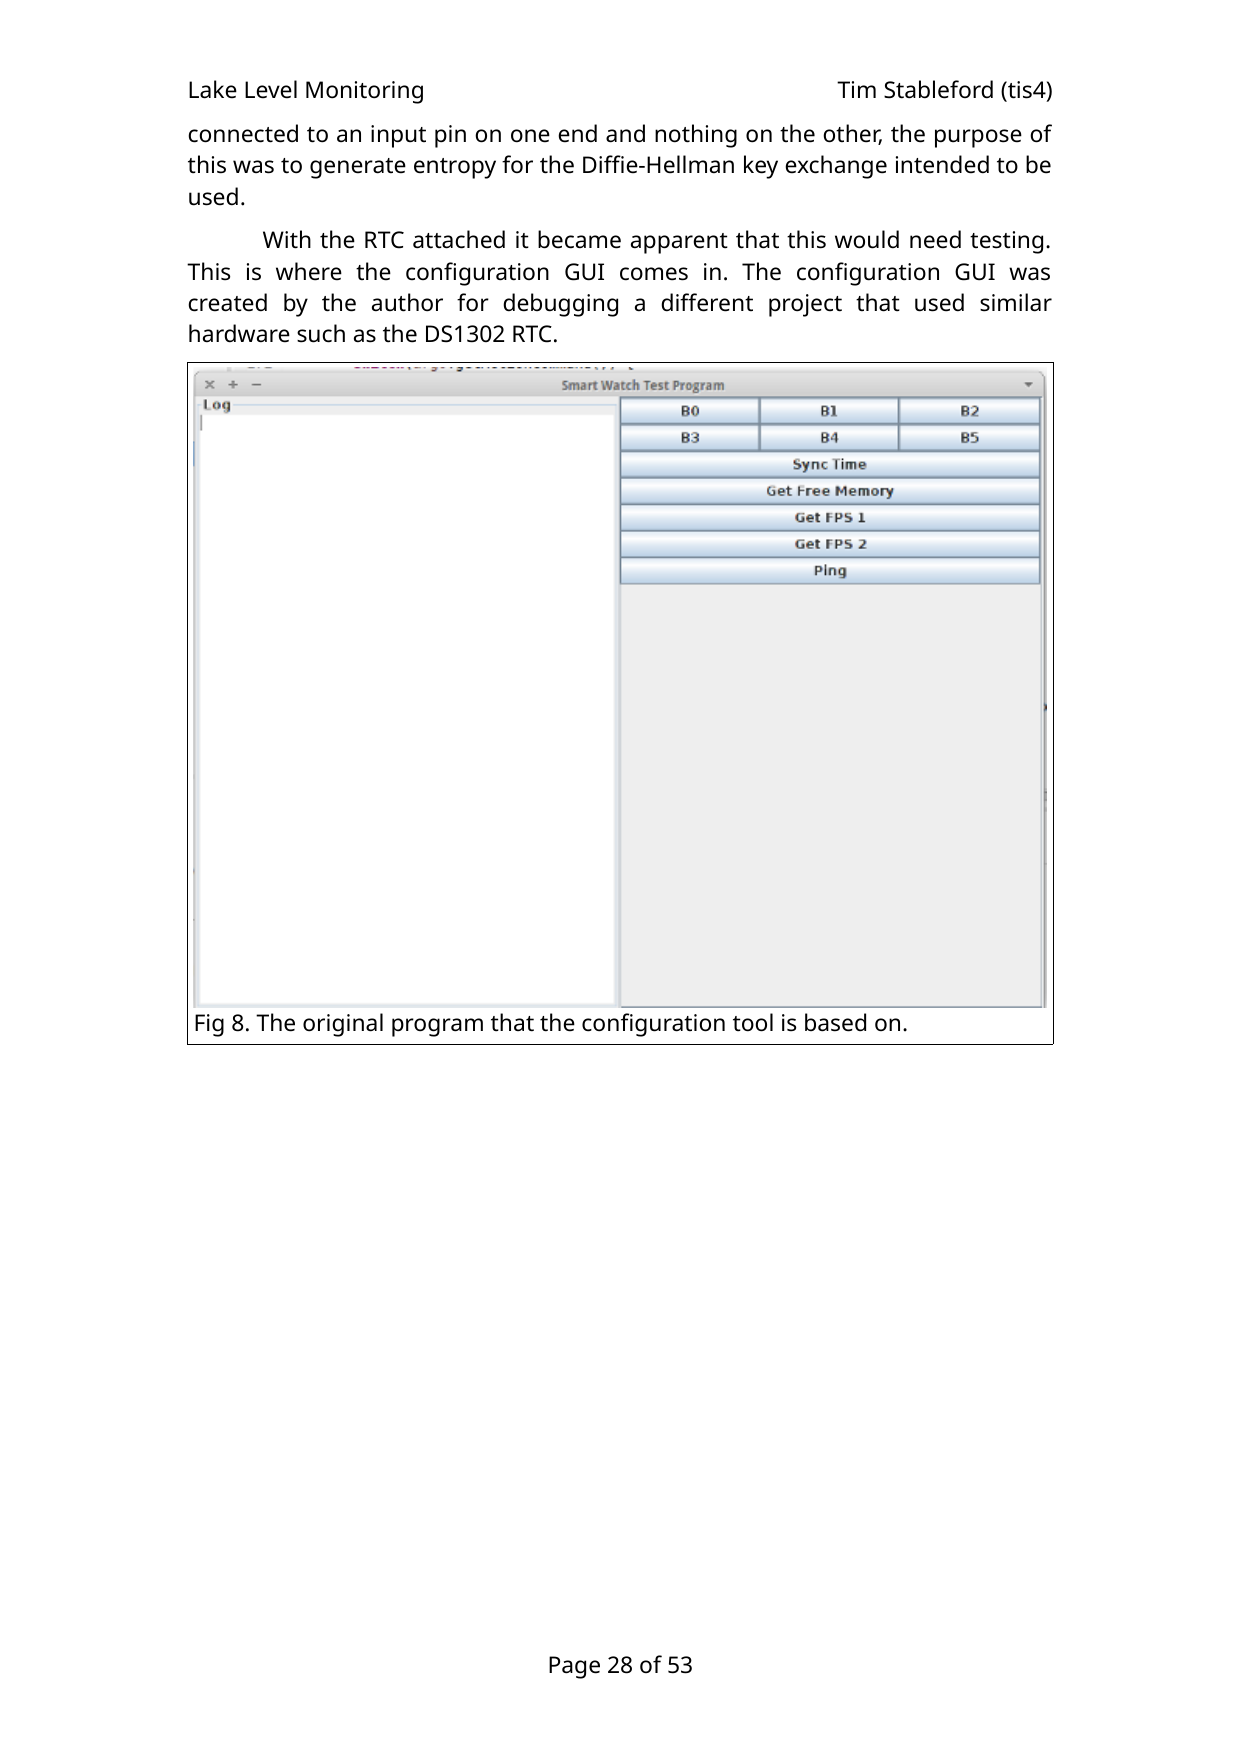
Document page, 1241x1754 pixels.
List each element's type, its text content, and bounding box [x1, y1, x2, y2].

table_header Fig 8. The original program that the configuration tool is based on. [188, 363, 1053, 1044]
text connected to an input pin on one end and nothing on the other, the purpose of this was to generate entropy for the Diffie-Hellman key exchange intended to be used. [187, 118, 1053, 212]
picture [193, 367, 1047, 1008]
text With the RTC attached it became apparent that this would need testing. This is where the configuration GUI comes in. The configuration GUI was created by the author for debugging a different project that used similar hardware such as the DS1302 RTC. [187, 224, 1053, 349]
